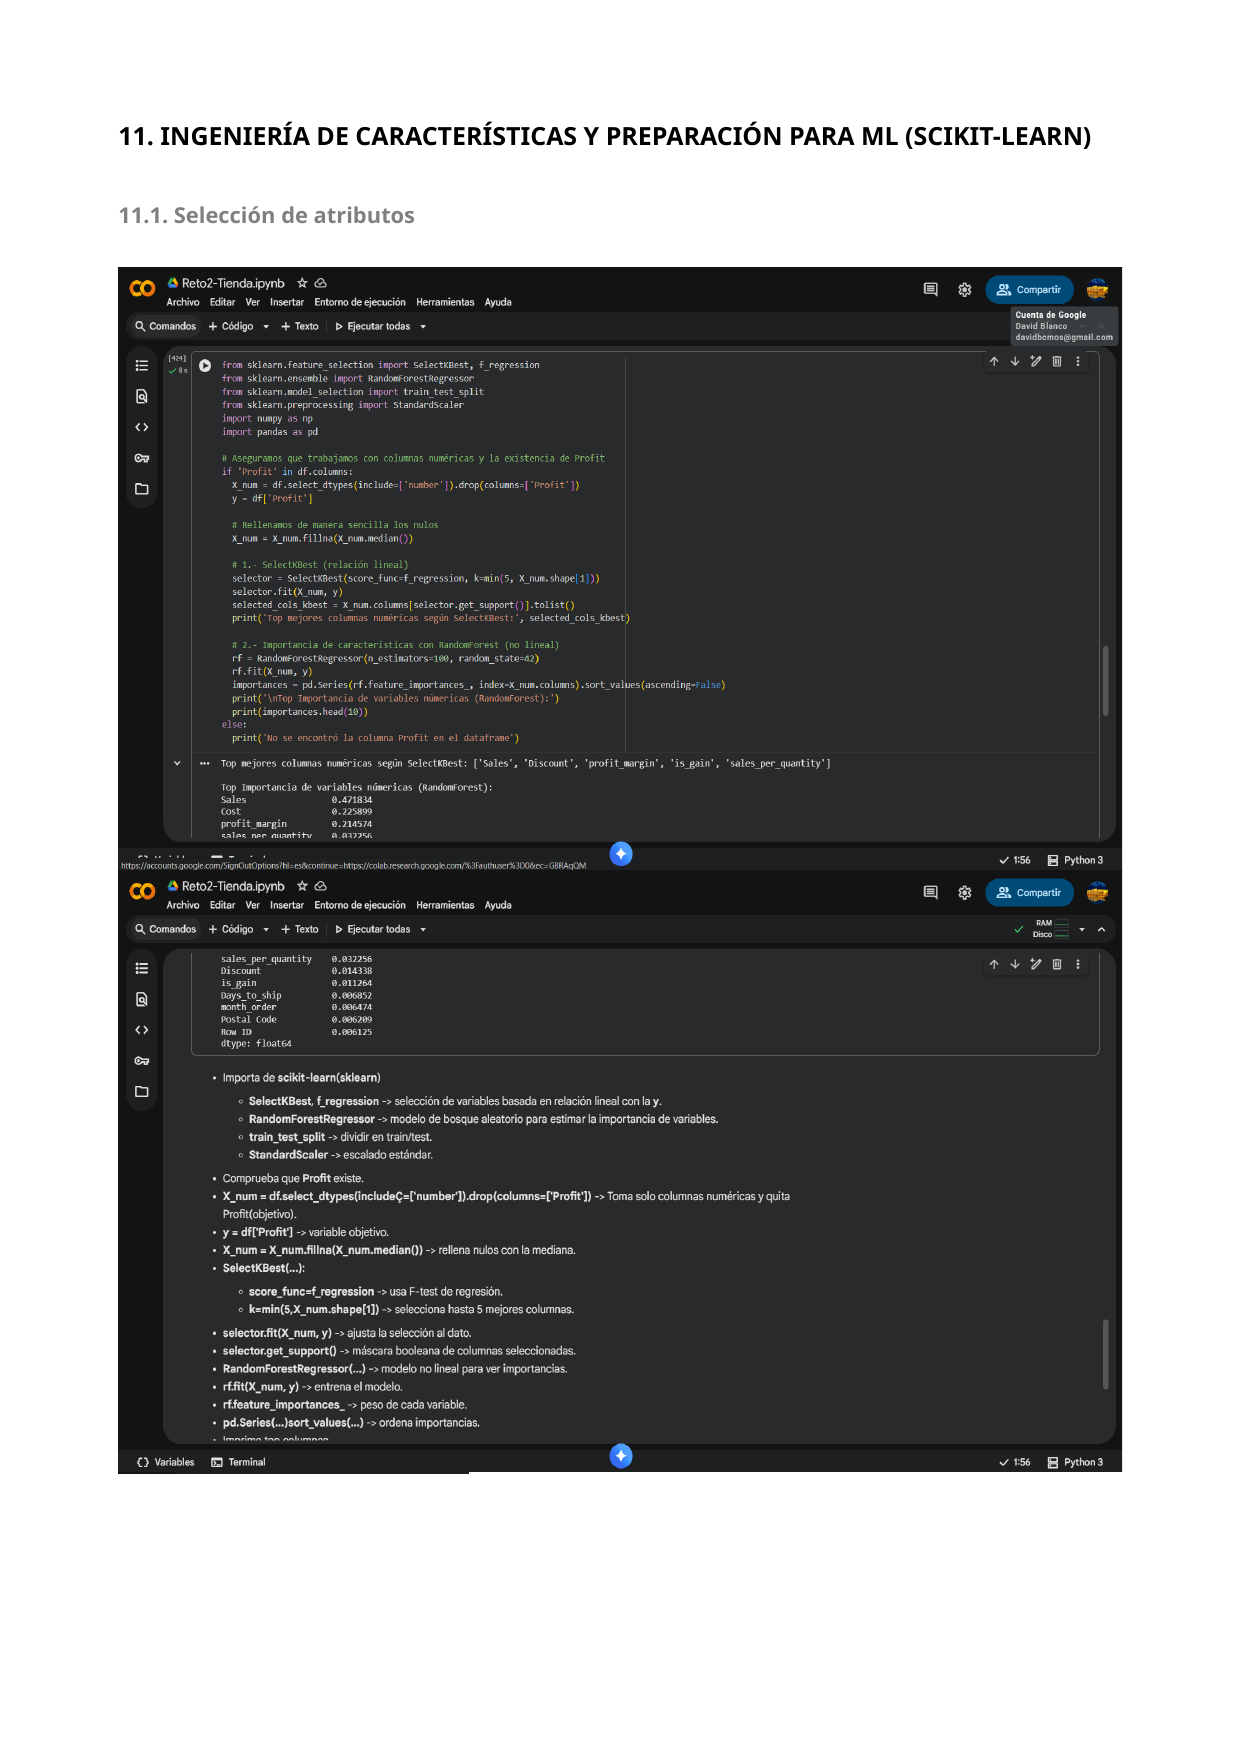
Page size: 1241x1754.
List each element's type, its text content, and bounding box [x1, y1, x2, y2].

text 11. INGENIERÍA DE CARACTERÍSTICAS Y PREPARACIÓN PARA ML (SCIKIT-LEARN) [118, 118, 1122, 152]
picture [118, 267, 1123, 1474]
text 11.1. Selección de atributos [118, 200, 1122, 229]
